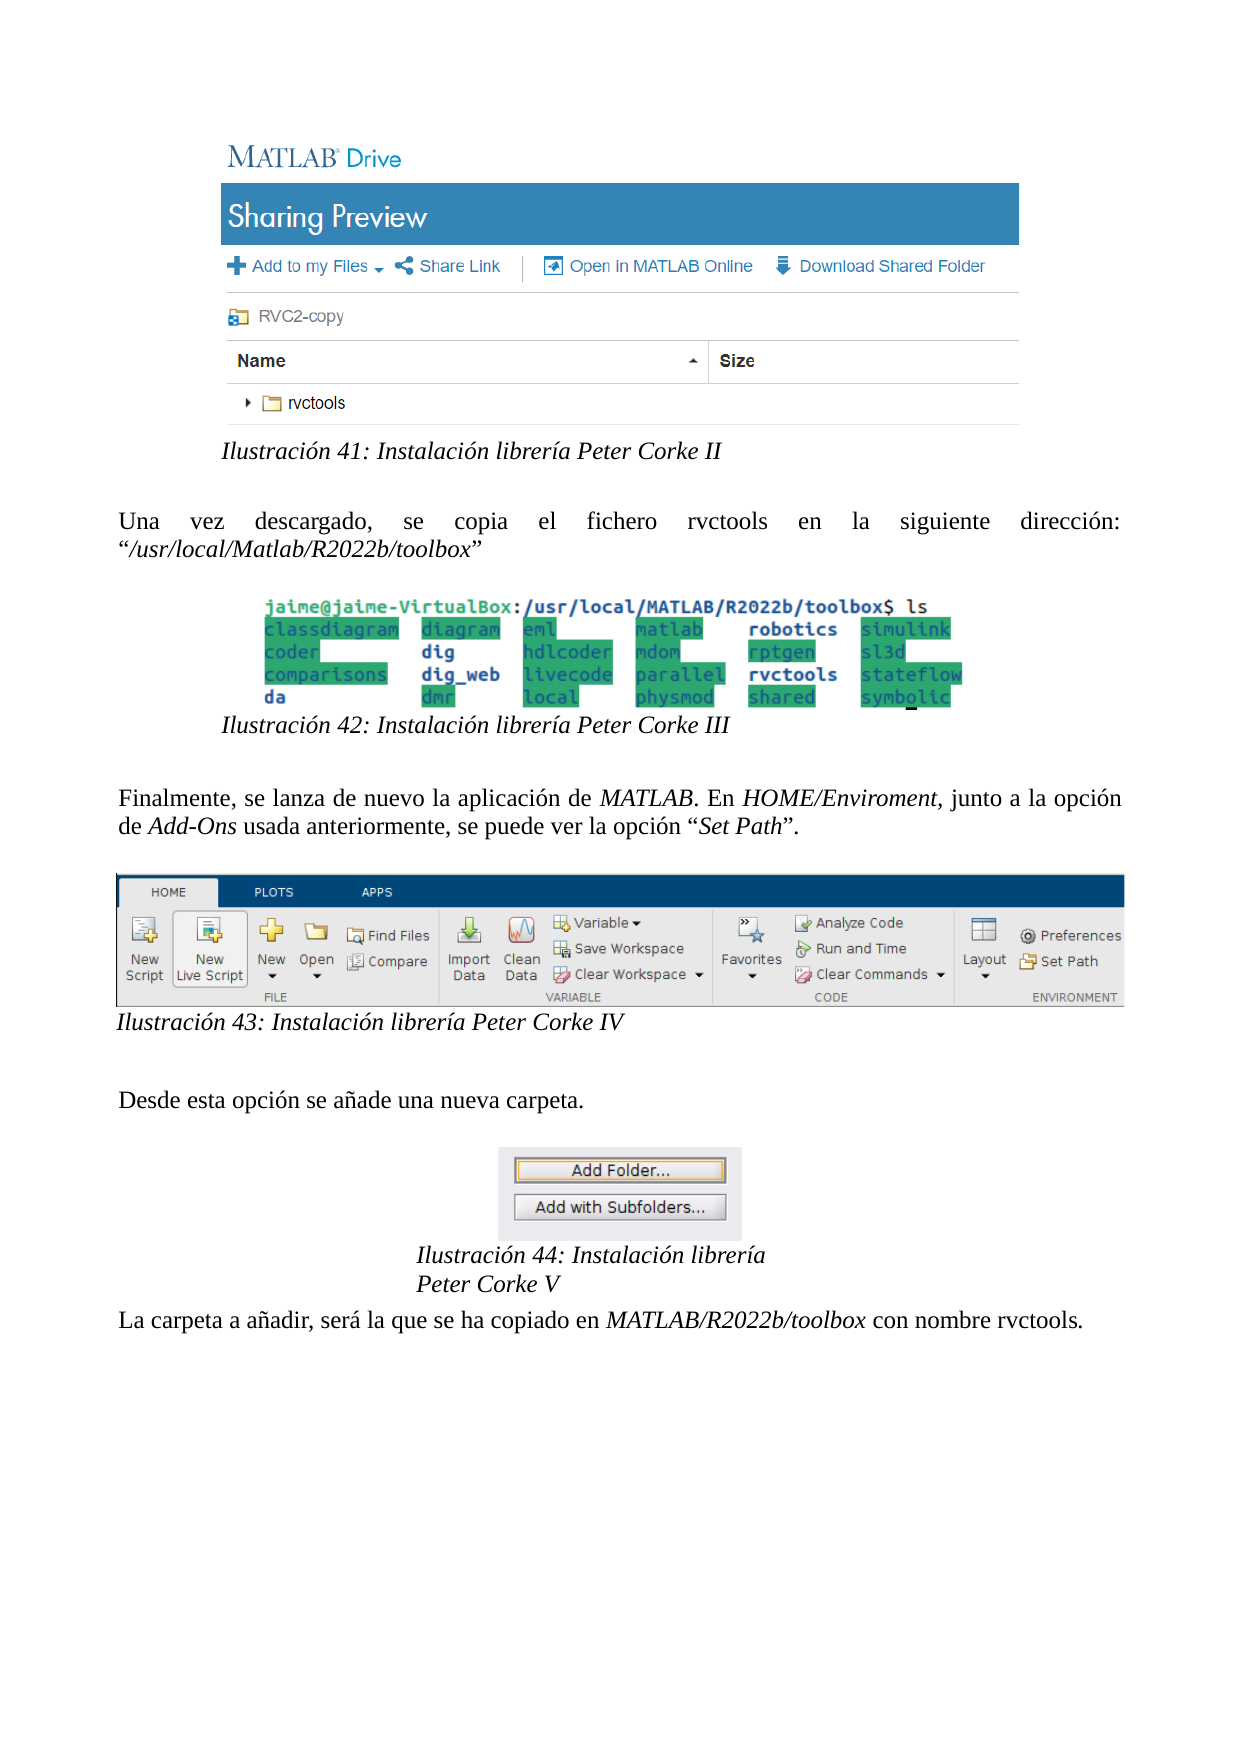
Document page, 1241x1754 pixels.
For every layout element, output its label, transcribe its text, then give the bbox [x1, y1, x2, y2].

text Una vez descargado, se copia el fichero rvctools en la siguiente dirección: “/usr/local/Matlab/R2022b/toolbox” [118, 506, 1122, 563]
text Desde esta opción se añade una nueva carpeta. [118, 1085, 1122, 1114]
text La carpeta a añadir, será la que se ha copiado en MATLAB/R2022b/toolbox con nombre rvctools. [118, 1296, 1122, 1334]
text Ilustración 44: Instalación librería Peter Corke V [416, 1160, 824, 1298]
text Finalmente, se lanza de nuevo la aplicación de MATLAB. En HOME/Enviroment, junto a la opción de Add-Ons usada anteriormente, se puede ver la opción “Set Path”. [118, 783, 1122, 840]
text Ilustración 41: Instalación librería Peter Corke II [221, 436, 1019, 464]
text Ilustración 43: Instalación librería Peter Corke IV [116, 1007, 1124, 1036]
text Ilustración 42: Instalación librería Peter Corke III [221, 610, 1019, 738]
